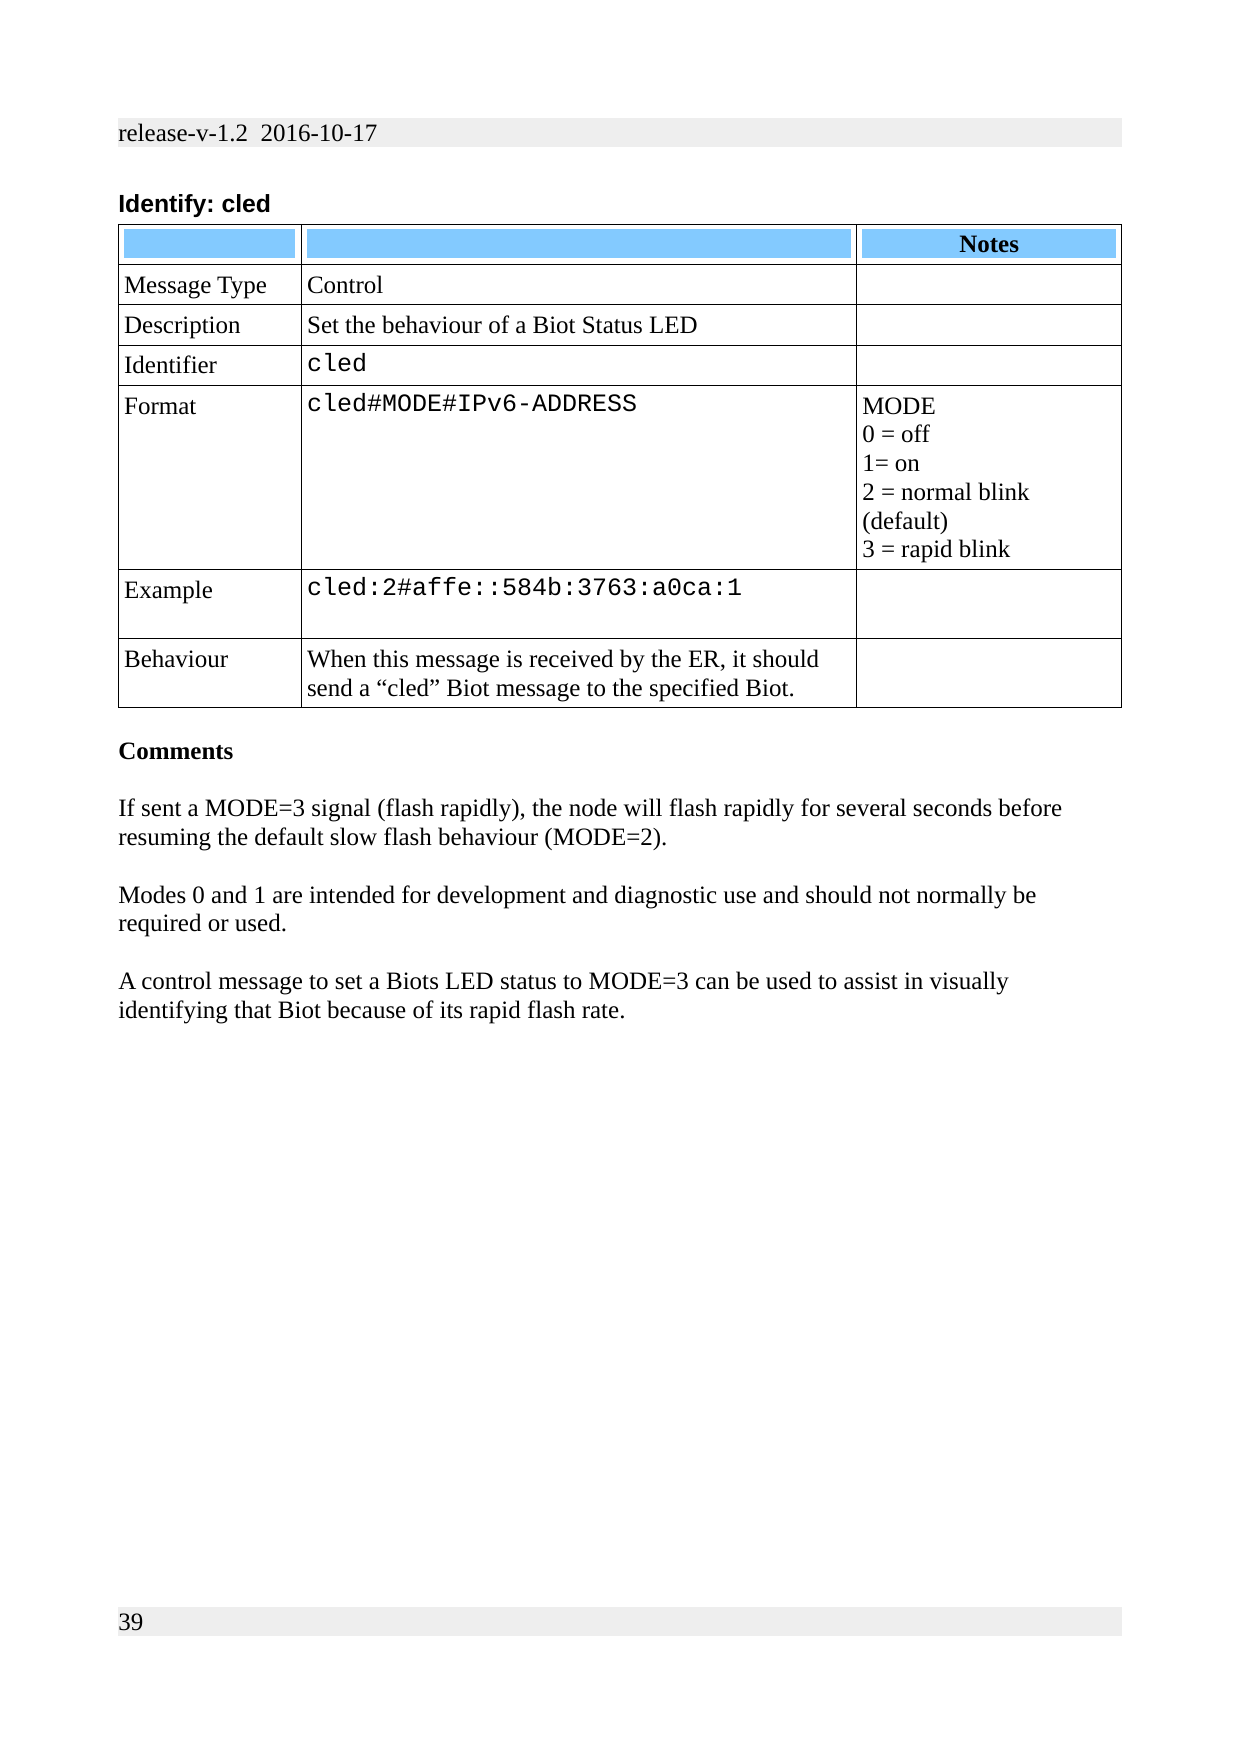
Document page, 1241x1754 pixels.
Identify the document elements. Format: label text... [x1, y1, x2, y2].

table_header [119, 225, 301, 264]
table_cell cled#MODE#IPv6-ADDRESS [302, 386, 856, 569]
table_cell cled:2#affe::584b:3763:a0ca:1 [302, 570, 856, 638]
table_cell Behaviour [119, 639, 301, 707]
table_cell [857, 265, 1121, 304]
table_cell [857, 305, 1121, 344]
table_cell Message Type [119, 265, 301, 304]
table_cell Format [119, 386, 301, 569]
text Modes 0 and 1 are intended for development and diagnostic use and should not normally be required or used. [118, 880, 1122, 937]
table_cell Identifier [119, 346, 301, 385]
table_cell Set the behaviour of a Biot Status LED [302, 305, 856, 344]
text Comments [118, 736, 1122, 765]
table_cell MODE 0 = off 1= on 2 = normal blink (default) 3 = rapid blink [857, 386, 1121, 569]
table_cell [857, 346, 1121, 385]
table_cell Example [119, 570, 301, 638]
subtitle Identify: cled [118, 189, 1122, 217]
text If sent a MODE=3 signal (flash rapidly), the node will flash rapidly for several seconds before resuming the default slow flash behaviour (MODE=2). [118, 793, 1122, 851]
table_cell When this message is received by the ER, it should send a “cled” Biot message to the specified Biot. [302, 639, 856, 707]
table_cell [857, 639, 1121, 707]
text A control message to set a Biots LED status to MODE=3 can be used to assist in visually identifying that Biot because of its rapid flash rate. [118, 966, 1122, 1023]
table_cell Control [302, 265, 856, 304]
table_header Notes [857, 225, 1121, 264]
table_cell Description [119, 305, 301, 344]
table_cell cled [302, 346, 856, 385]
table_cell [857, 570, 1121, 638]
table_header [302, 225, 856, 264]
